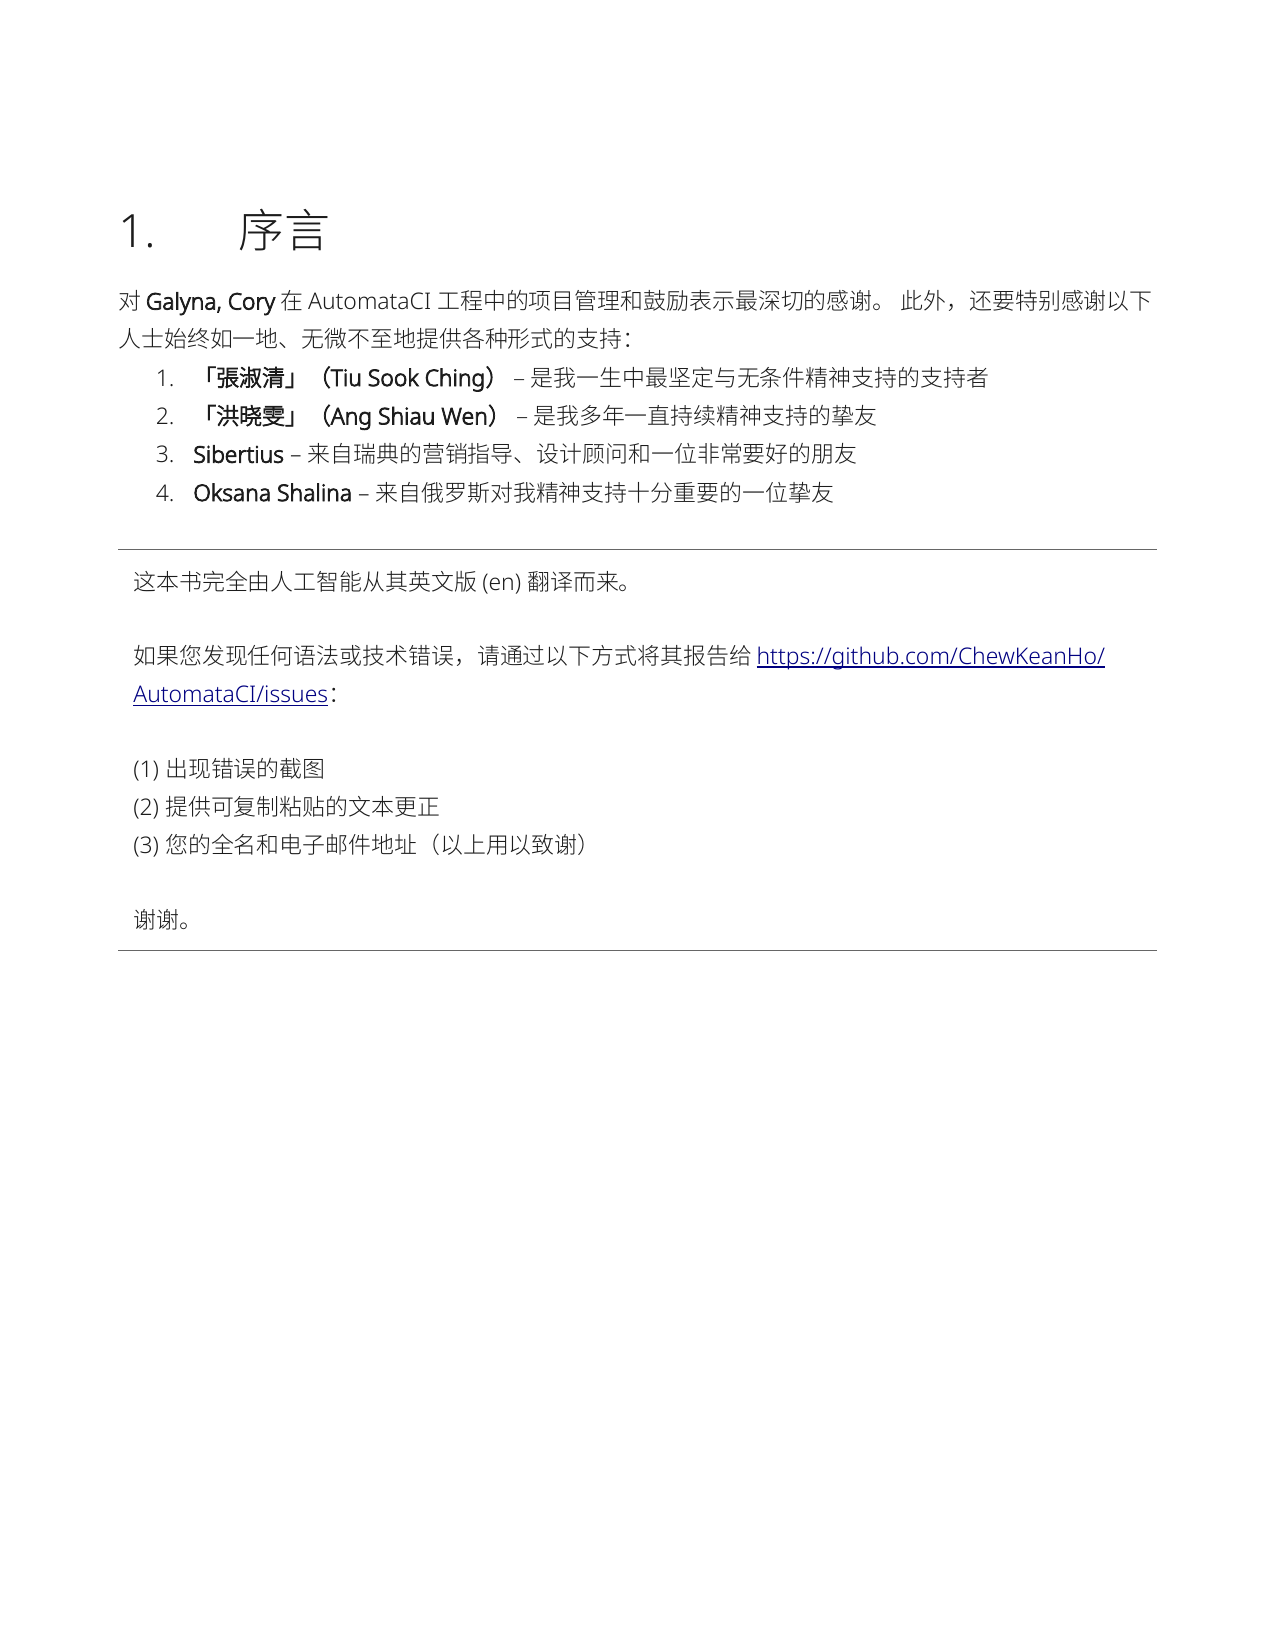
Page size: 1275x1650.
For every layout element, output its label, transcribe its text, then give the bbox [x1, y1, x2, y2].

list Sibertius – 来自瑞典的营销指导、设计顾问和一位非常要好的朋友 [156, 436, 1157, 469]
text (3) 您的全名和电子邮件地址（以上用以致谢） [118, 812, 1157, 861]
subtitle 序言 [118, 194, 1157, 261]
text (2) 提供可复制粘贴的文本更正 [118, 774, 1157, 812]
text 这本书完全由人工智能从其英文版 (en) 翻译而来。 [118, 550, 1157, 597]
text 如果您发现任何语法或技术错误，请通过以下方式将其报告给https://github.com/ChewKeanHo/AutomataCI/issues： [118, 623, 1157, 709]
text (1) 出现错误的截图 [118, 735, 1157, 774]
text 对Galyna, Cory在 AutomataCI 工程中的项目管理和鼓励表示最深切的感谢。 此外，还要特别感谢以下人士始终如一地、无微不至地提供各种形式的支持： [118, 283, 1157, 354]
list 「洪晓雯」（Ang Shiau Wen） – 是我多年一直持续精神支持的挚友 [156, 398, 1157, 431]
text 谢谢。 [118, 886, 1157, 950]
list 「張淑清」（Tiu Sook Ching） – 是我一生中最坚定与无条件精神支持的支持者 [156, 359, 1157, 393]
list Oksana Shalina – 来自俄罗斯对我精神支持十分重要的一位挚友 [156, 474, 1157, 508]
